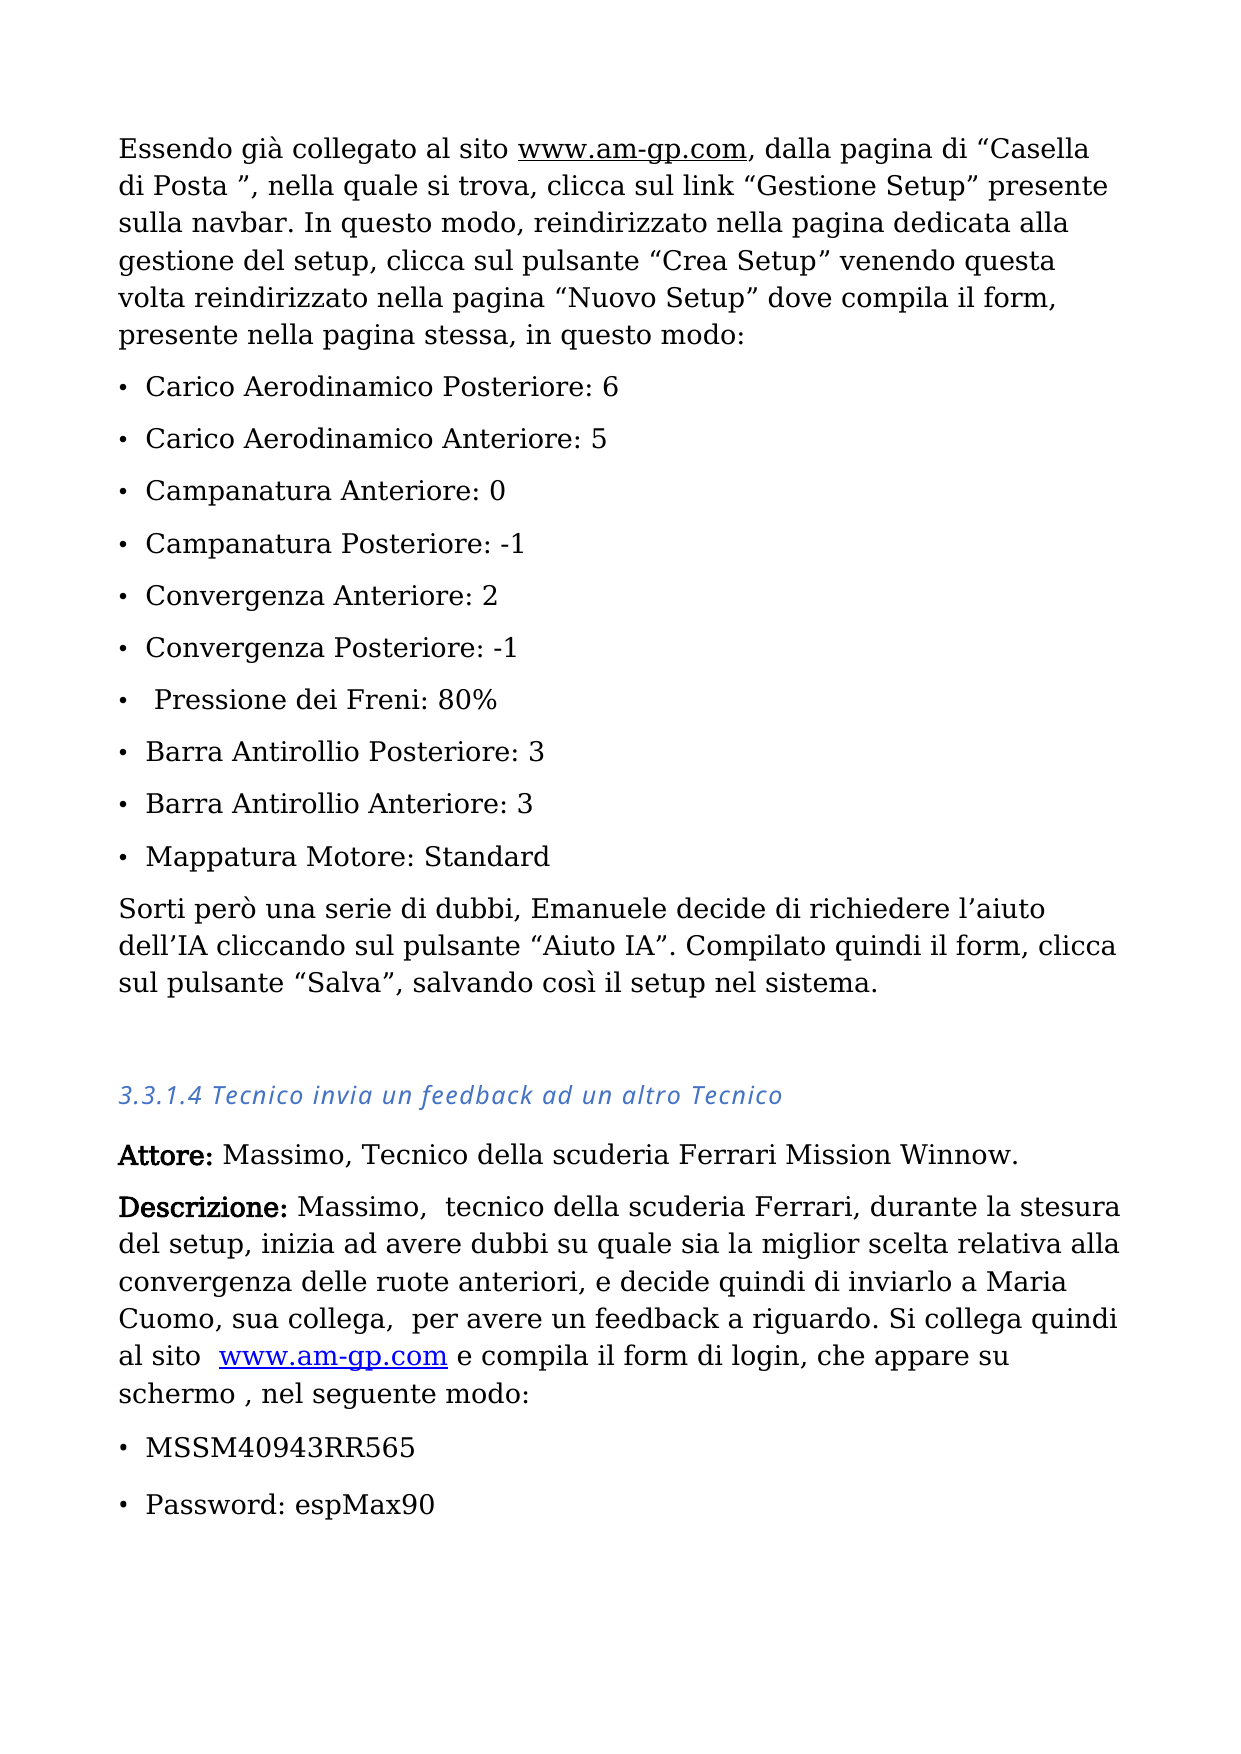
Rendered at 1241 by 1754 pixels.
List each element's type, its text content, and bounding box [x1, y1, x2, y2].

list Pressione dei Freni: 80% [118, 683, 1122, 715]
text Essendo già collegato al sito www.am-gp.com, dalla pagina di “Casella di Posta ”, nella quale si trova, clicca sul link “Gestione Setup” presente sulla navbar. In questo modo, reindirizzato nella pagina dedicata alla gestione del setup, clicca sul pulsante “Crea Setup” venendo questa volta reindirizzato nella pagina “Nuovo Setup” dove compila il form, presente nella pagina stessa, in questo modo: [118, 131, 1122, 350]
list Carico Aerodinamico Posteriore: 6 [118, 369, 1122, 402]
list Mappatura Motore: Standard [118, 839, 1122, 872]
text Sorti però una serie di dubbi, Emanuele decide di richiedere l’aiuto dell’IA cliccando sul pulsante “Aiuto IA”. Compilato quindi il form, clicca sul pulsante “Salva”, salvando così il setup nel sistema. [118, 891, 1122, 998]
list Campanatura Anteriore: 0 [118, 474, 1122, 507]
list Barra Antirollio Posteriore: 3 [118, 735, 1122, 768]
list Carico Aerodinamico Anteriore: 5 [118, 422, 1122, 454]
text Attore: Massimo, Tecnico della scuderia Ferrari Mission Winnow. [118, 1138, 1122, 1170]
text Descrizione: Massimo, tecnico della scuderia Ferrari, durante la stesura del setup, inizia ad avere dubbi su quale sia la miglior scelta relativa alla convergenza delle ruote anteriori, e decide quindi di inviarlo a Maria Cuomo, sua collega, per avere un feedback a riguardo. Si collega quindi al sito www.am-gp.com e compila il form di login, che appare su schermo , nel seguente modo: [118, 1190, 1122, 1409]
list MSSM40943RR565 [118, 1428, 1122, 1465]
list Barra Antirollio Anteriore: 3 [118, 787, 1122, 820]
list Password: espMax90 [118, 1485, 1122, 1522]
list Convergenza Anteriore: 2 [118, 578, 1122, 611]
subtitle 3.3.1.4 Tecnico invia un feedback ad un altro Tecnico [118, 1078, 1122, 1112]
list Campanatura Posteriore: -1 [118, 526, 1122, 559]
list Convergenza Posteriore: -1 [118, 631, 1122, 663]
